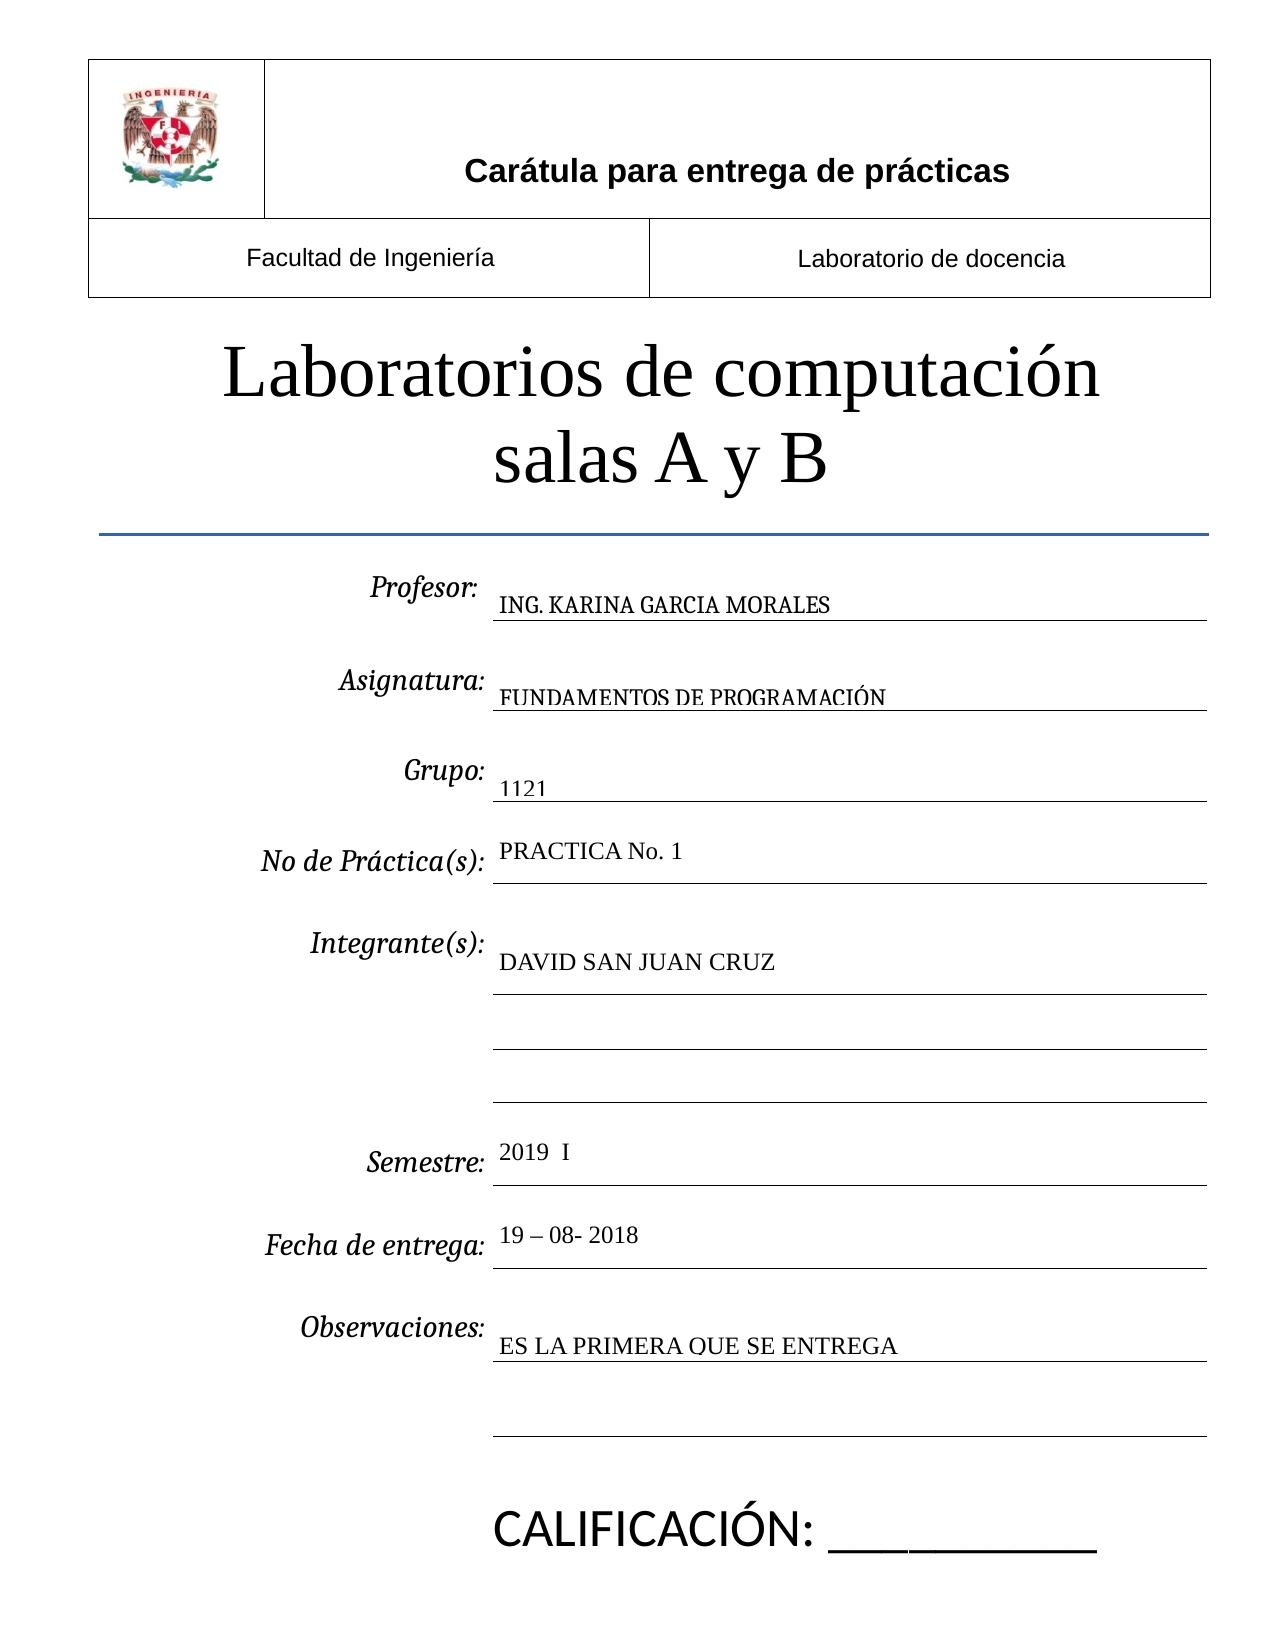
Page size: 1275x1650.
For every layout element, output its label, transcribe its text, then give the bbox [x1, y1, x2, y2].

table_cell FUNDAMENTOS DE PROGRAMACIÓN [493, 621, 1207, 710]
table_cell Laboratorio de docencia [650, 219, 1210, 297]
table_header [493, 528, 1207, 533]
table_cell [493, 1362, 1207, 1436]
table_header [118, 528, 493, 533]
table_cell DAVID SAN JUAN CRUZ [493, 884, 1207, 994]
table_header ING. KARINA GARCIA MORALES [493, 536, 1207, 620]
table_cell No de Práctica(s): [118, 801, 493, 883]
table_cell Fecha de entrega: [118, 1185, 493, 1267]
table_cell [493, 1050, 1207, 1102]
table_cell [118, 1049, 493, 1102]
table_cell Semestre: [118, 1102, 493, 1185]
text CALIFICACIÓN: __________ [118, 1493, 1205, 1560]
table_cell [493, 995, 1207, 1048]
table_cell 2019 I [493, 1103, 1207, 1185]
table_header Profesor: [118, 536, 493, 620]
table_cell Facultad de Ingeniería [89, 219, 649, 297]
table_cell 1121 [493, 711, 1207, 801]
table_cell Grupo: [118, 710, 493, 801]
table_cell PRACTICA No. 1 [493, 802, 1207, 883]
table_cell Asignatura: [118, 620, 493, 710]
table_cell ES LA PRIMERA QUE SE ENTREGA [493, 1269, 1207, 1361]
table_cell [118, 994, 493, 1048]
table_header [89, 60, 264, 217]
table_cell 19 – 08- 2018 [493, 1186, 1207, 1267]
table_cell Integrante(s): [118, 883, 493, 994]
text salas A y B [118, 413, 1205, 499]
table_header Carátula para entrega de prácticas [265, 60, 1210, 217]
text Laboratorios de computación [118, 326, 1205, 413]
table_cell [118, 1361, 493, 1436]
table_cell Observaciones: [118, 1268, 493, 1361]
